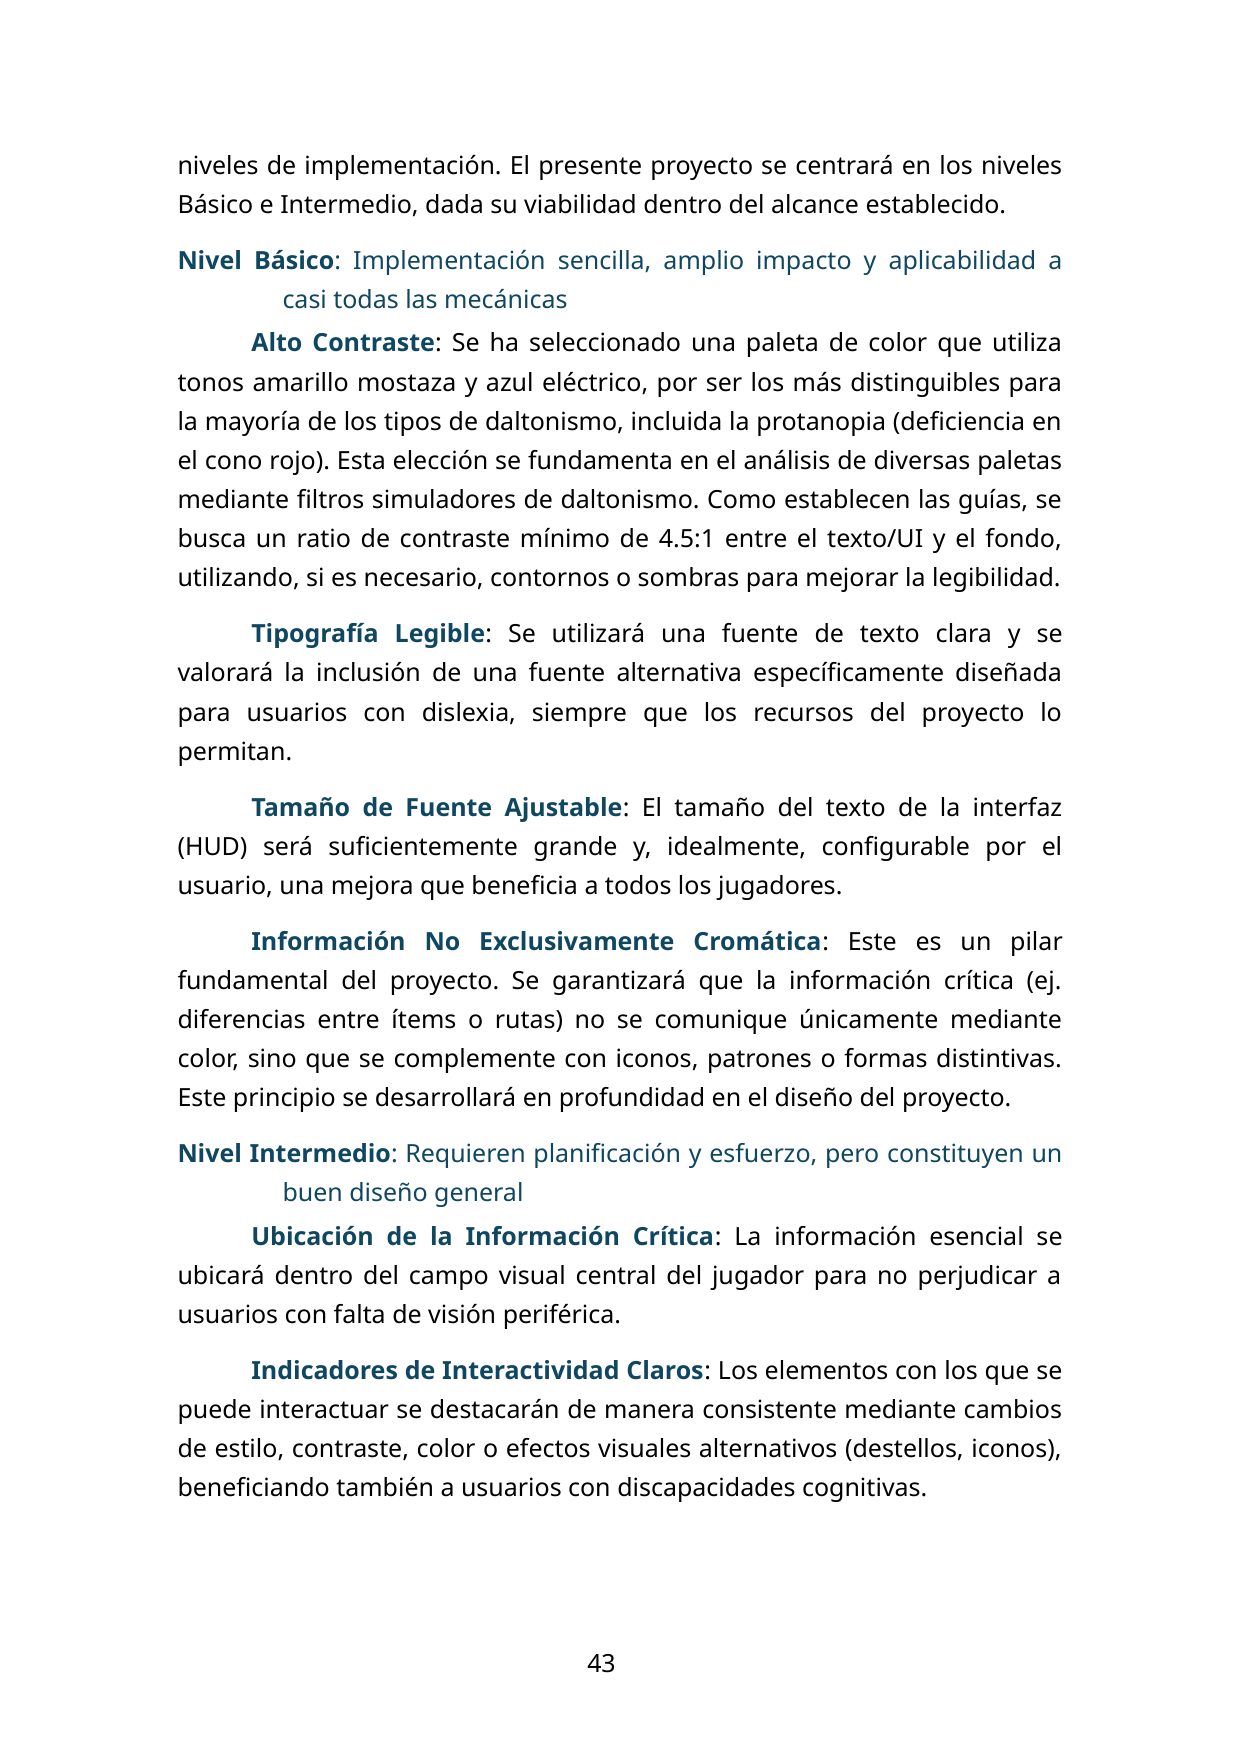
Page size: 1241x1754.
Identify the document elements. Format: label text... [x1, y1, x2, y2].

text Alto Contraste: Se ha seleccionado una paleta de color que utiliza tonos amarillo mostaza y azul eléctrico, por ser los más distinguibles para la mayoría de los tipos de daltonismo, incluida la protanopia (deficiencia en el cono rojo). Esta elección se fundamenta en el análisis de diversas paletas mediante filtros simuladores de daltonismo. Como establecen las guías, se busca un ratio de contraste mínimo de 4.5:1 entre el texto/UI y el fondo, utilizando, si es necesario, contornos o sombras para mejorar la legibilidad. [177, 325, 1063, 594]
text niveles de implementación. El presente proyecto se centrará en los niveles Básico e Intermedio, dada su viabilidad dentro del alcance establecido. [177, 148, 1063, 221]
text Ubicación de la Información Crítica: La información esencial se ubicará dentro del campo visual central del jugador para no perjudicar a usuarios con falta de visión periférica. [177, 1218, 1063, 1331]
text Tipografía Legible: Se utilizará una fuente de texto clara y se valorará la inclusión de una fuente alternativa específicamente diseñada para usuarios con dislexia, siempre que los recursos del proyecto lo permitan. [177, 616, 1063, 767]
text Información No Exclusivamente Cromática: Este es un pilar fundamental del proyecto. Se garantizará que la información crítica (ej. diferencias entre ítems o rutas) no se comunique únicamente mediante color, sino que se complemente con iconos, patrones o formas distintivas. Este principio se desarrollará en profundidad en el diseño del proyecto. [177, 923, 1063, 1114]
subtitle Nivel Intermedio: Requieren planificación y esfuerzo, pero constituyen un buen diseño general [177, 1136, 1063, 1209]
text Tamaño de Fuente Ajustable: El tamaño del texto de la interfaz (HUD) será suficientemente grande y, idealmente, configurable por el usuario, una mejora que beneficia a todos los jugadores. [177, 789, 1063, 902]
subtitle Nivel Básico: Implementación sencilla, amplio impacto y aplicabilidad a casi todas las mecánicas [177, 243, 1063, 316]
text Indicadores de Interactividad Claros: Los elementos con los que se puede interactuar se destacarán de manera consistente mediante cambios de estilo, contraste, color o efectos visuales alternativos (destellos, iconos), beneficiando también a usuarios con discapacidades cognitivas. [177, 1353, 1063, 1504]
